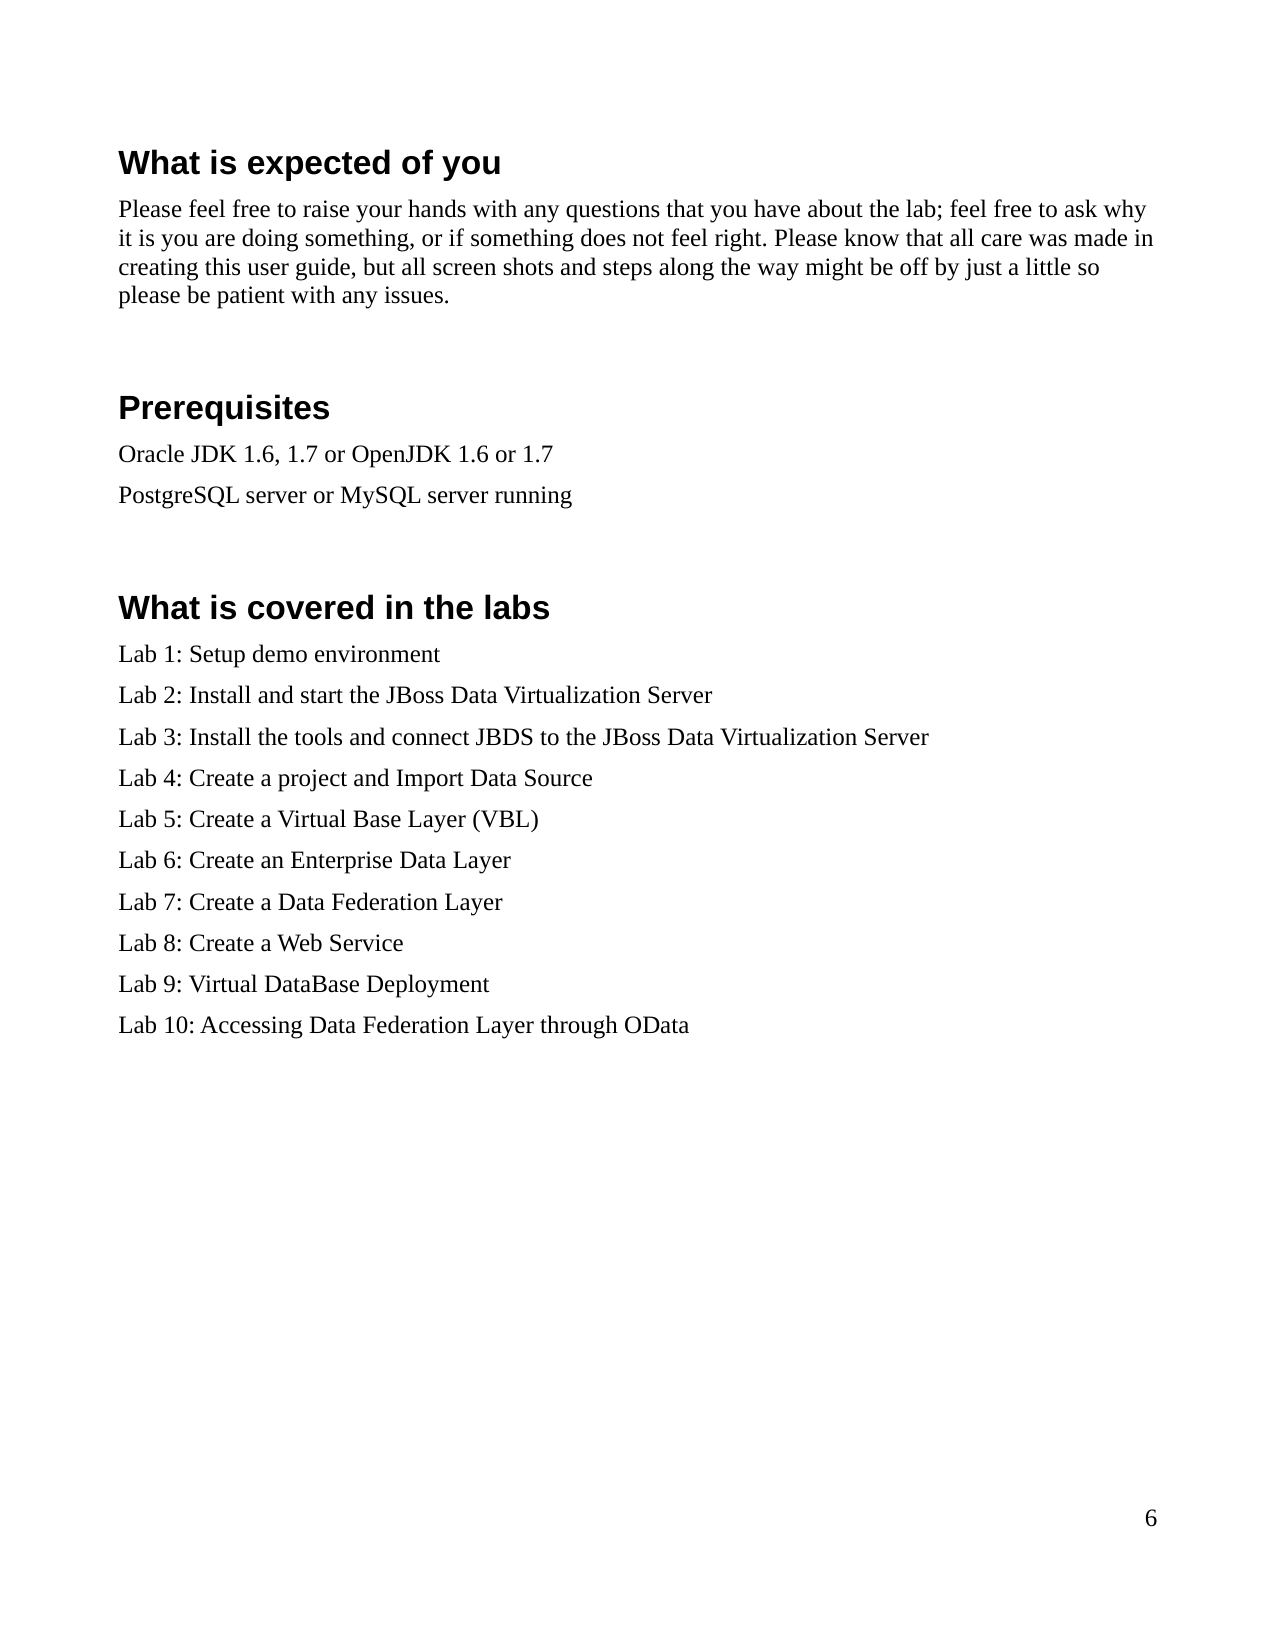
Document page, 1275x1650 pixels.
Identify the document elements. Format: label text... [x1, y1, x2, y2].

text PostgreSQL server or MySQL server running [118, 480, 1157, 509]
text Lab 1: Setup demo environment [118, 639, 1157, 668]
text Lab 8: Create a Web Service [118, 928, 1157, 957]
text Lab 10: Accessing Data Federation Layer through OData [118, 1010, 1157, 1039]
text Lab 9: Virtual DataBase Deployment [118, 969, 1157, 998]
subtitle What is covered in the labs [118, 588, 1157, 627]
text Please feel free to raise your hands with any questions that you have about the lab; feel free to ask why it is you are doing something, or if something does not feel right. Please know that all care was made in creating this user guide, but all screen shots and steps along the way might be off by just a little so please be patient with any issues. [118, 194, 1157, 309]
text Lab 3: Install the tools and connect JBDS to the JBoss Data Virtualization Server [118, 722, 1157, 750]
text Lab 6: Create an Enterprise Data Layer [118, 845, 1157, 874]
subtitle Prerequisites [118, 388, 1157, 427]
text Lab 2: Install and start the JBoss Data Virtualization Server [118, 680, 1157, 709]
text Lab 4: Create a project and Import Data Source [118, 763, 1157, 792]
text Lab 5: Create a Virtual Base Layer (VBL) [118, 804, 1157, 833]
text Lab 7: Create a Data Federation Layer [118, 887, 1157, 915]
text Oracle JDK 1.6, 1.7 or OpenJDK 1.6 or 1.7 [118, 439, 1157, 468]
subtitle What is expected of you [118, 143, 1157, 182]
